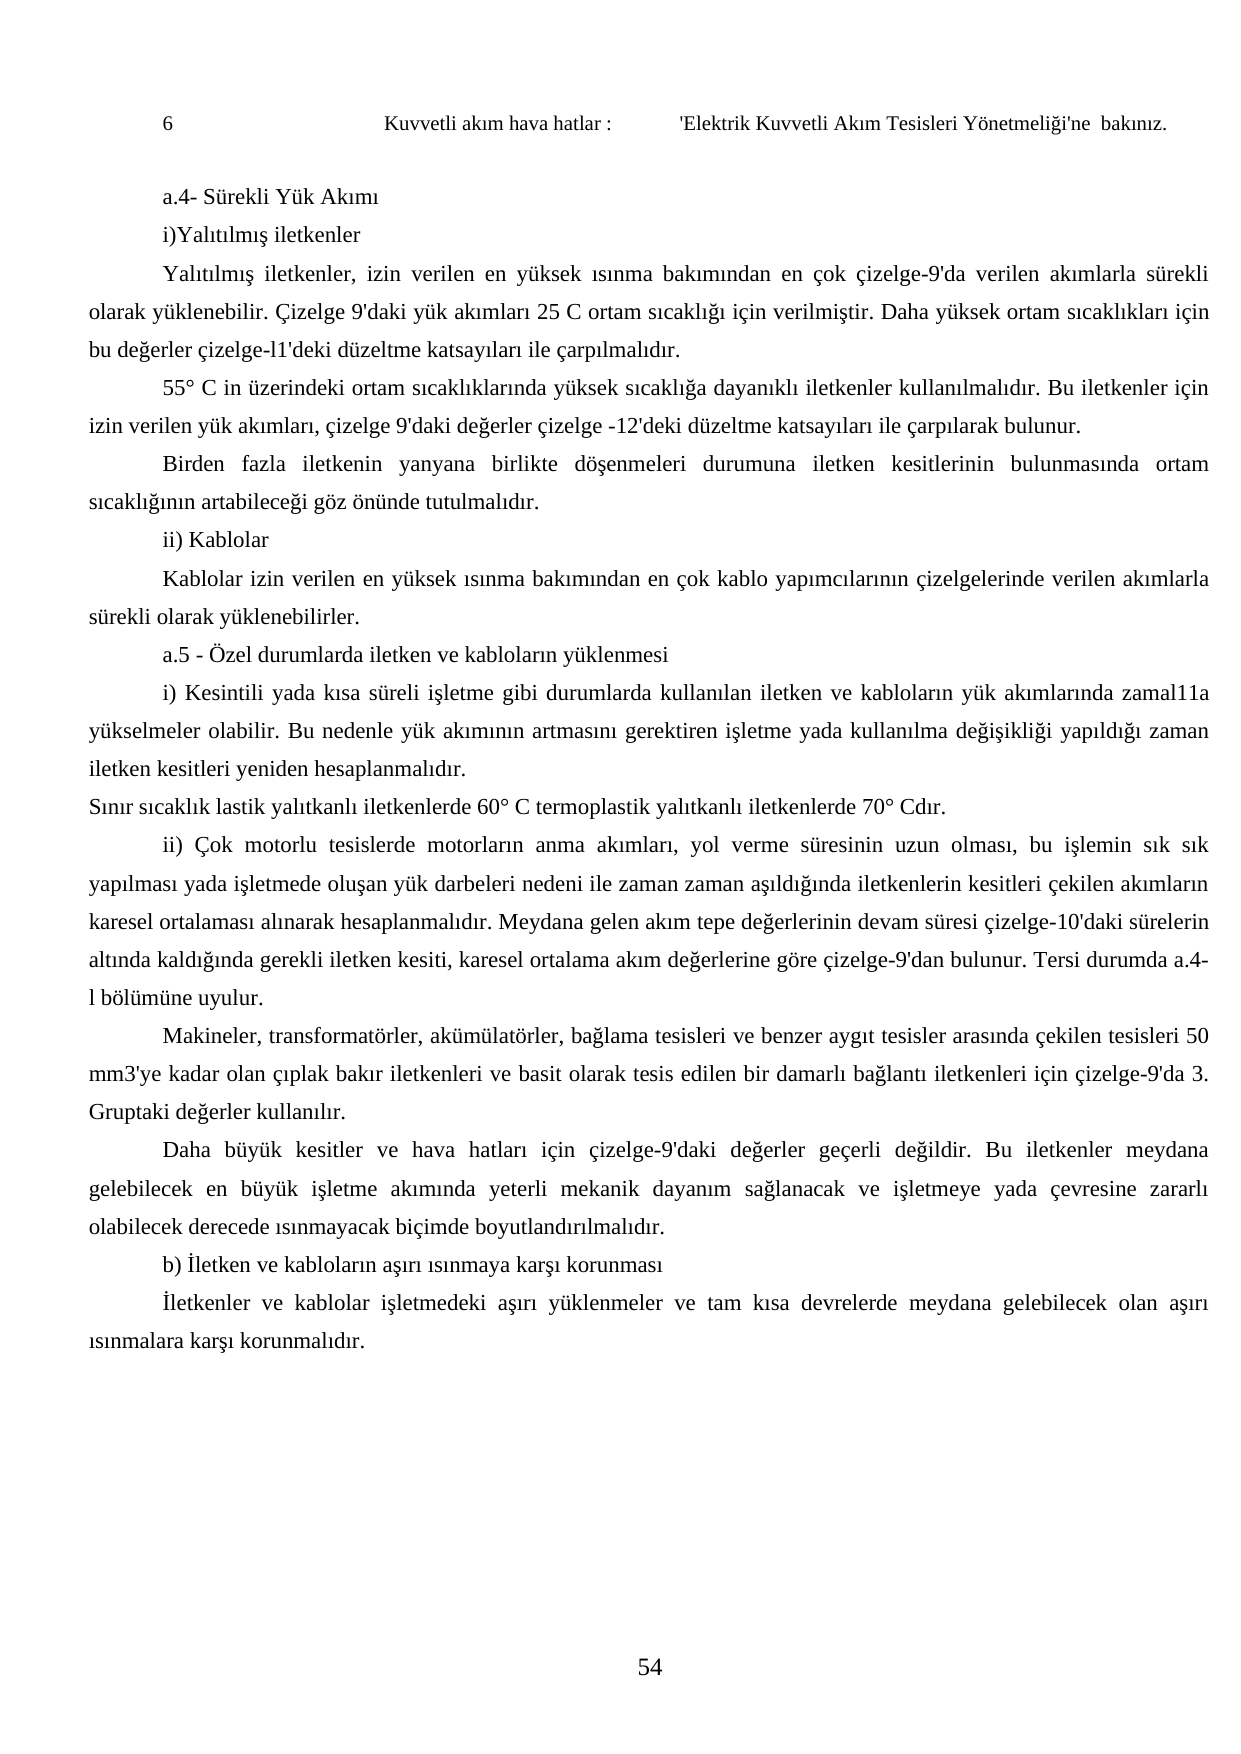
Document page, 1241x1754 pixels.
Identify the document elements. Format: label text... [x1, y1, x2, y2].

text Daha büyük kesitler ve hava hatları için çizelge-9'daki değerler geçerli değildir. Bu iletkenler meydana gelebilecek en büyük işletme akımında yeterli mekanik dayanım sağlanacak ve işletmeye yada çevresine zararlı olabilecek derecede ısınmayacak biçimde boyutlandırılmalıdır. [88, 1137, 1211, 1239]
text Yalıtılmış iletkenler, izin verilen en yüksek ısınma bakımından en çok çizelge-9'da verilen akımlarla sürekli olarak yüklenebilir. Çizelge 9'daki yük akımları 25 C ortam sıcaklığı için verilmiştir. Daha yüksek ortam sıcaklıkları için bu değerler çizelge-l1'deki düzeltme katsayıları ile çarpılmalıdır. [88, 261, 1211, 362]
text Birden fazla iletkenin yanyana birlikte döşenmeleri durumuna iletken kesitlerinin bulunmasında ortam sıcaklığının artabileceği göz önünde tutulmalıdır. [88, 451, 1211, 515]
text Sınır sıcaklık lastik yalıtkanlı iletkenlerde 60° C termoplastik yalıtkanlı iletkenlerde 70° Cdır. [88, 794, 1211, 820]
text ii) Kablolar [88, 527, 1211, 553]
text 55° C in üzerindeki ortam sıcaklıklarında yüksek sıcaklığa dayanıklı iletkenler kullanılmalıdır. Bu iletkenler için izin verilen yük akımları, çizelge 9'daki değerler çizelge -12'deki düzeltme katsayıları ile çarpılarak bulunur. [88, 375, 1211, 438]
text Kablolar izin verilen en yüksek ısınma bakımından en çok kablo yapımcılarının çizelgelerinde verilen akımlarla sürekli olarak yüklenebilirler. [88, 566, 1211, 629]
text a.5 - Özel durumlarda iletken ve kabloların yüklenmesi [88, 642, 1211, 667]
text a.4- Sürekli Yük Akımı [88, 184, 1211, 210]
text b) İletken ve kabloların aşırı ısınmaya karşı korunması [88, 1252, 1211, 1277]
text İletkenler ve kablolar işletmedeki aşırı yüklenmeler ve tam kısa devrelerde meydana gelebilecek olan aşırı ısınmalara karşı korunmalıdır. [88, 1290, 1211, 1353]
text i)Yalıtılmış iletkenler [88, 222, 1211, 248]
text Makineler, transformatörler, akümülatörler, bağlama tesisleri ve benzer aygıt tesisler arasında çekilen tesisleri 50 mm3'ye kadar olan çıplak bakır iletkenleri ve basit olarak tesis edilen bir damarlı bağlantı iletkenleri için çizelge-9'da 3. Gruptaki değerler kullanılır. [88, 1023, 1211, 1125]
text ii) Çok motorlu tesislerde motorların anma akımları, yol verme süresinin uzun olması, bu işlemin sık sık yapılması yada işletmede oluşan yük darbeleri nedeni ile zaman zaman aşıldığında iletkenlerin kesitleri çekilen akımların karesel ortalaması alınarak hesaplanmalıdır. Meydana gelen akım tepe değerlerinin devam süresi çizelge-10'daki sürelerin altında kaldığında gerekli iletken kesiti, karesel ortalama akım değerlerine göre çizelge-9'dan bulunur. Tersi durumda a.4-l bölümüne uyulur. [88, 832, 1211, 1010]
text i) Kesintili yada kısa süreli işletme gibi durumlarda kullanılan iletken ve kabloların yük akımlarında zamal11a yükselmeler olabilir. Bu nedenle yük akımının artmasını gerektiren işletme yada kullanılma değişikliği yapıldığı zaman iletken kesitleri yeniden hesaplanmalıdır. [88, 680, 1211, 782]
text 6 Kuvvetli akım hava hatlar : 'Elektrik Kuvvetli Akım Tesisleri Yönetmeliği'ne bakınız. [88, 111, 1211, 134]
